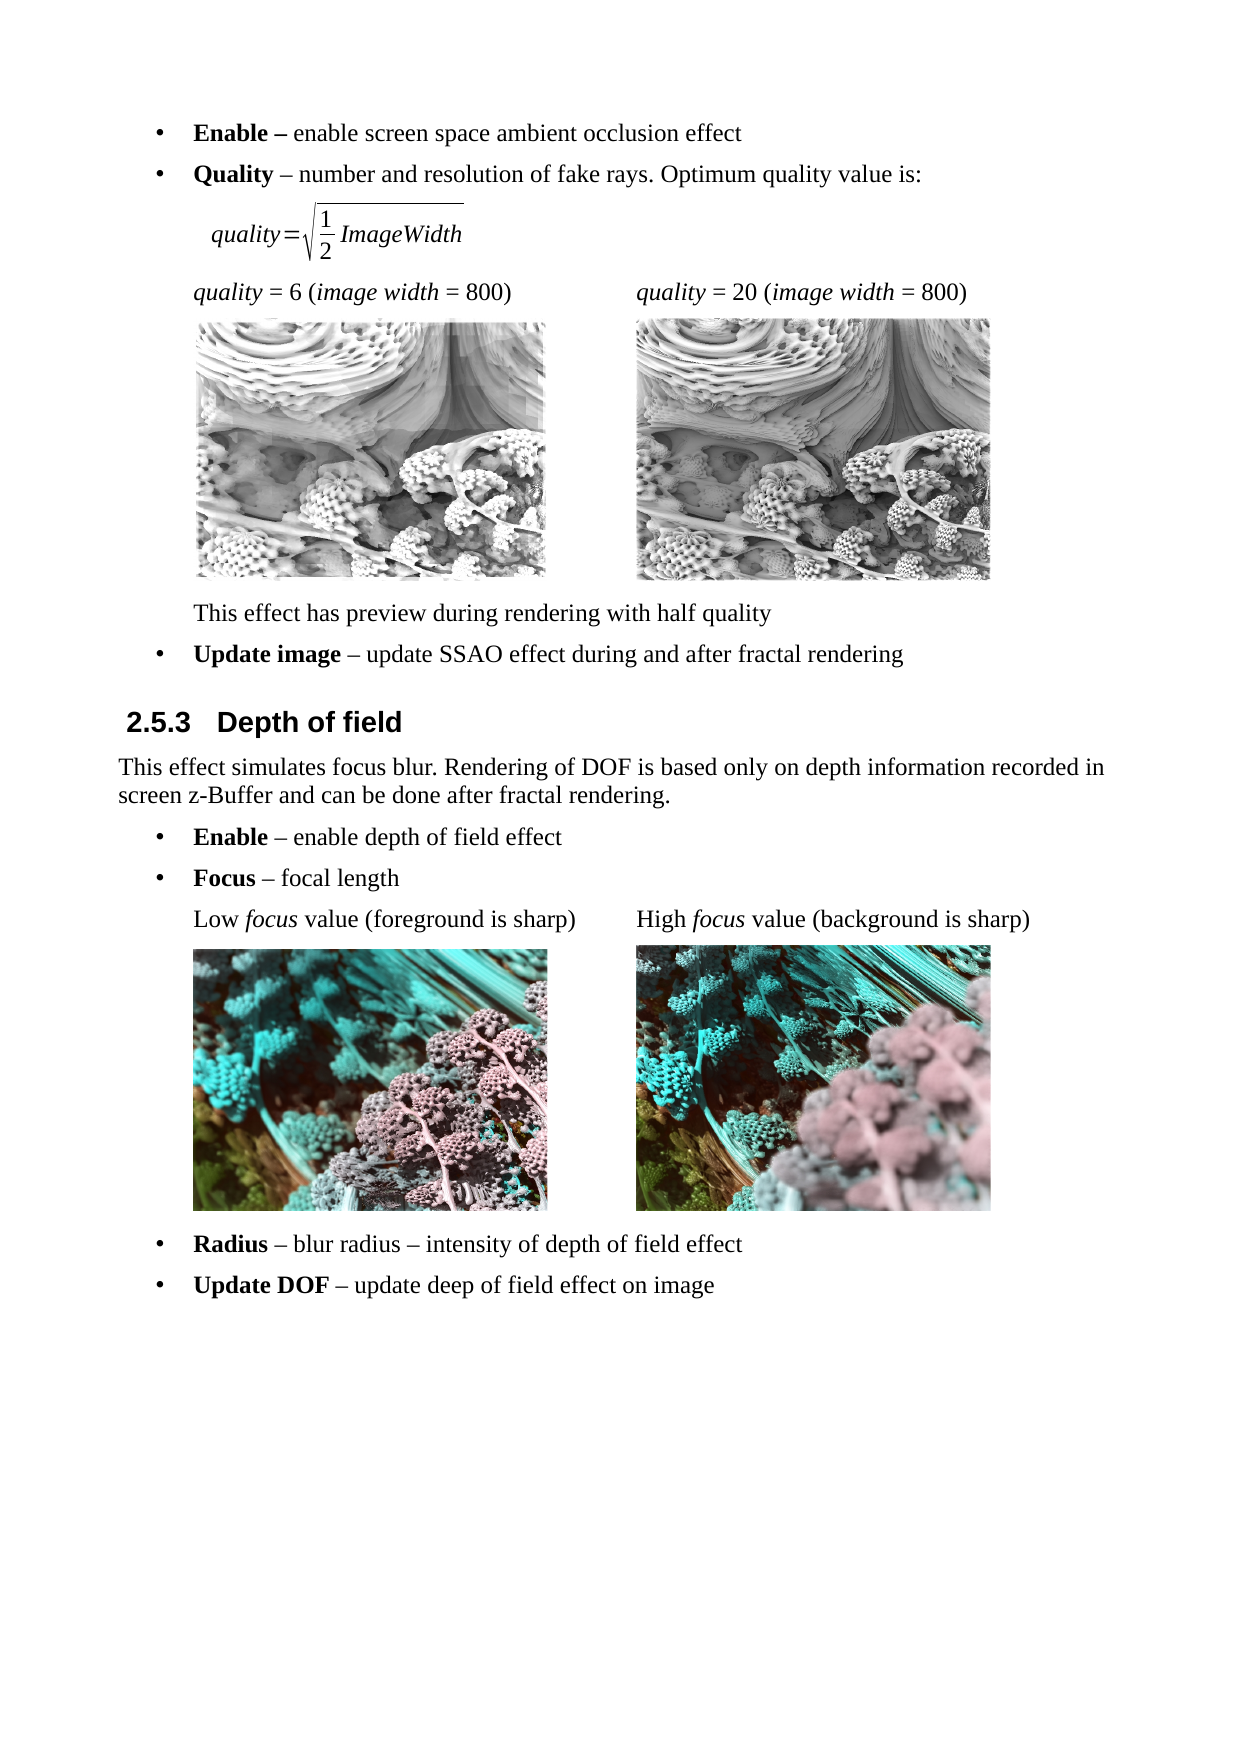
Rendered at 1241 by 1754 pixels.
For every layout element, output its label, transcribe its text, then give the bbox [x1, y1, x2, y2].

subtitle Depth of field [118, 706, 1122, 739]
list Enable – enable depth of field effect [156, 822, 1122, 850]
text This effect simulates focus blur. Rendering of DOF is based only on depth information recorded in screen z-Buffer and can be done after fractal rendering. [118, 752, 1122, 809]
list Update image – update SSAO effect during and after fractal rendering [156, 639, 1122, 668]
list quality = 6 (image width = 800) quality = 20 (image width = 800) [156, 277, 1122, 306]
list Low focus value (foreground is sharp) High focus value (background is sharp) [156, 904, 1122, 933]
picture [636, 318, 991, 581]
picture [193, 949, 548, 1211]
list This effect has preview during rendering with half quality [156, 598, 1122, 627]
list Focus – focal length [156, 863, 1122, 892]
list Update DOF – update deep of field effect on image [156, 1270, 1122, 1299]
list Enable – enable screen space ambient occlusion effect [156, 118, 1122, 147]
picture [193, 318, 548, 581]
list Radius – blur radius – intensity of depth of field effect [156, 1229, 1122, 1258]
list Quality – number and resolution of fake rays. Optimum quality value is: [156, 159, 1122, 188]
picture [636, 945, 991, 1211]
